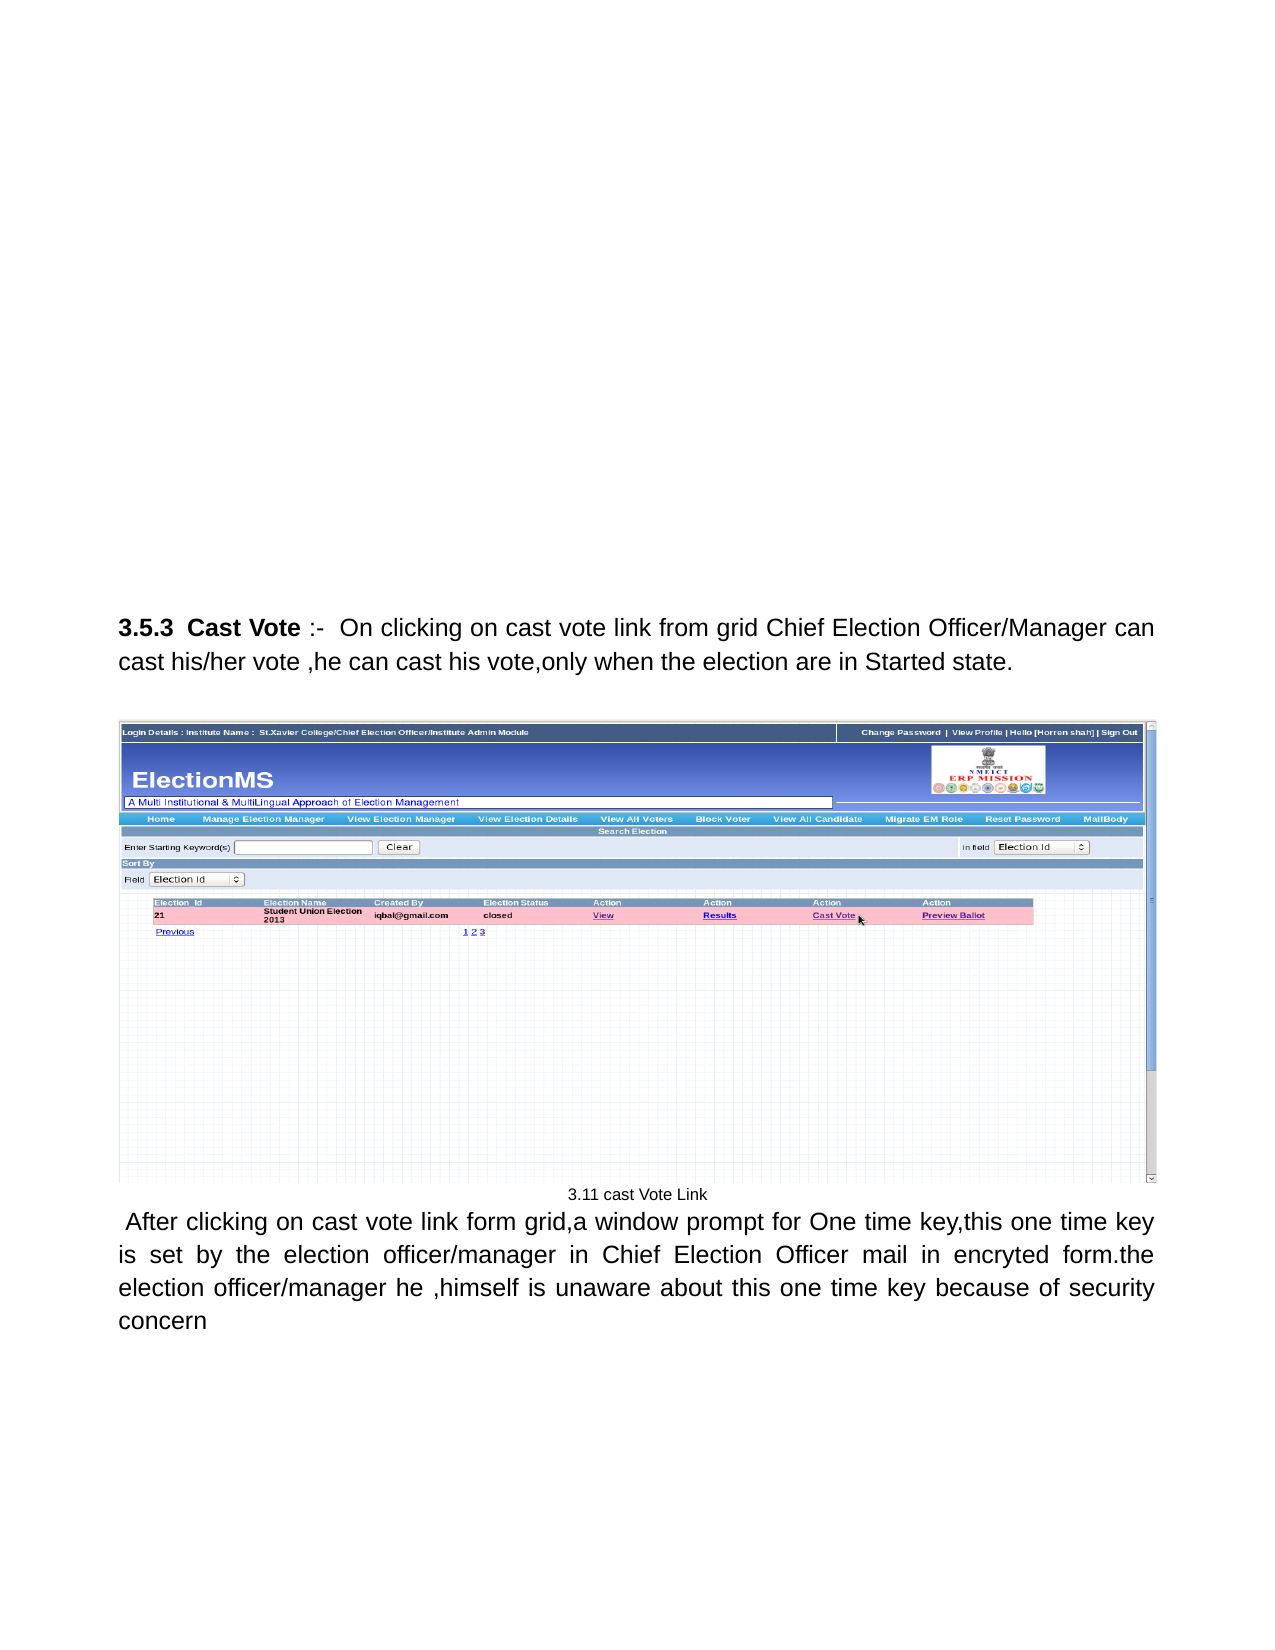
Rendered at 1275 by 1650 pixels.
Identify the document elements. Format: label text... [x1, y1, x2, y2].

text 3.5.3 Cast Vote :- On clicking on cast vote link from grid Chief Election Officer/Manager can cast his/her vote ,he can cast his vote,only when the election are in Started state. [118, 613, 1157, 675]
text 3.11 cast Vote Link [118, 1183, 1157, 1204]
picture [118, 719, 1157, 1183]
text After clicking on cast vote link form grid,a window prompt for One time key,this one time key is set by the election officer/manager in Chief Election Officer mail in encryted form.the election officer/manager he ,himself is unaware about this one time key because of security concern [118, 1207, 1157, 1335]
